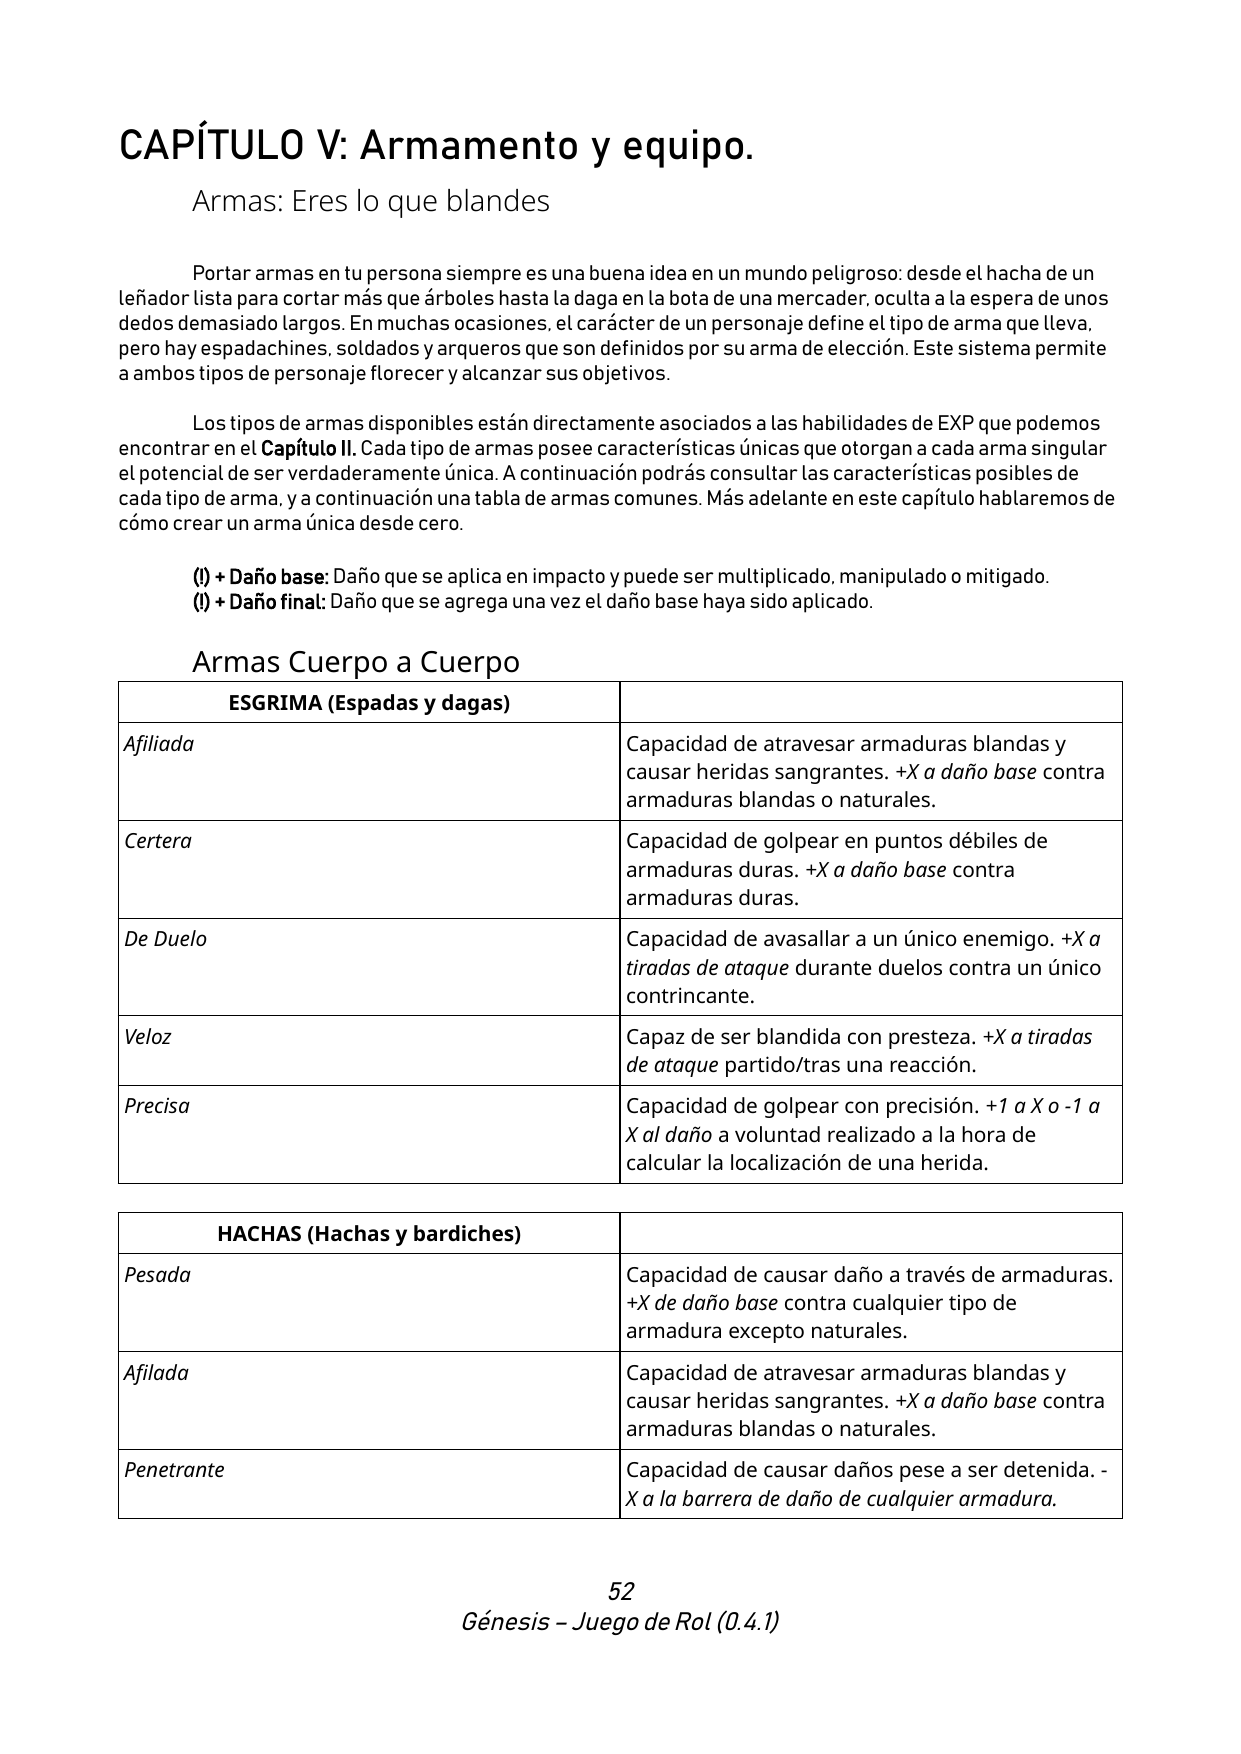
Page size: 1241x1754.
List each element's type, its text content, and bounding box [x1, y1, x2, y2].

table_cell Capaz de ser blandida con presteza. +X a tiradas de ataque partido/tras una reacción. [621, 1016, 1122, 1085]
table_cell Capacidad de causar daños pese a ser detenida. -X a la barrera de daño de cualquier armadura. [621, 1450, 1122, 1518]
table_cell Precisa [119, 1086, 619, 1183]
table_cell Capacidad de atravesar armaduras blandas y causar heridas sangrantes. +X a daño base contra armaduras blandas o naturales. [621, 1352, 1122, 1449]
subtitle Armas Cuerpo a Cuerpo [118, 641, 1122, 681]
table_cell Veloz [119, 1016, 619, 1085]
table_cell Capacidad de avasallar a un único enemigo. +X a tiradas de ataque durante duelos contra un único contrincante. [621, 919, 1122, 1015]
subtitle CAPÍTULO V: Armamento y equipo. [118, 118, 1122, 168]
table_header HACHAS (Hachas y bardiches) [119, 1213, 619, 1253]
table_cell Capacidad de golpear en puntos débiles de armaduras duras. +X a daño base contra armaduras duras. [621, 821, 1122, 918]
table_cell Capacidad de causar daño a través de armaduras. +X de daño base contra cualquier tipo de armadura excepto naturales. [621, 1254, 1122, 1351]
table_cell Capacidad de golpear con precisión. +1 a X o -1 a X al daño a voluntad realizado a la hora de calcular la localización de una herida. [621, 1086, 1122, 1183]
table_header ESGRIMA (Espadas y dagas) [119, 682, 619, 722]
text (!) + Daño final: Daño que se agrega una vez el daño base haya sido aplicado. [118, 588, 1122, 613]
subtitle Armas: Eres lo que blandes [118, 180, 1122, 220]
table_cell Afilada [119, 1352, 619, 1449]
table_cell Afiliada [119, 723, 619, 820]
text Los tipos de armas disponibles están directamente asociados a las habilidades de EXP que podemos encontrar en el Capítulo II. Cada tipo de armas posee características únicas que otorgan a cada arma singular el potencial de ser verdaderamente única. A continuación podrás consultar las características posibles de cada tipo de arma, y a continuación una tabla de armas comunes. Más adelante en este capítulo hablaremos de cómo crear un arma única desde cero. [118, 409, 1122, 534]
table_cell Certera [119, 821, 619, 918]
table_cell Penetrante [119, 1450, 619, 1518]
table_cell De Duelo [119, 919, 619, 1015]
text (!) + Daño base: Daño que se aplica en impacto y puede ser multiplicado, manipulado o mitigado. [118, 563, 1122, 588]
table_cell Pesada [119, 1254, 619, 1351]
table_header [621, 682, 1122, 722]
table_header [621, 1213, 1122, 1253]
table_cell Capacidad de atravesar armaduras blandas y causar heridas sangrantes. +X a daño base contra armaduras blandas o naturales. [621, 723, 1122, 820]
text Portar armas en tu persona siempre es una buena idea en un mundo peligroso: desde el hacha de un leñador lista para cortar más que árboles hasta la daga en la bota de una mercader, oculta a la espera de unos dedos demasiado largos. En muchas ocasiones, el carácter de un personaje define el tipo de arma que lleva, pero hay espadachines, soldados y arqueros que son definidos por su arma de elección. Este sistema permite a ambos tipos de personaje florecer y alcanzar sus objetivos. [118, 259, 1122, 384]
